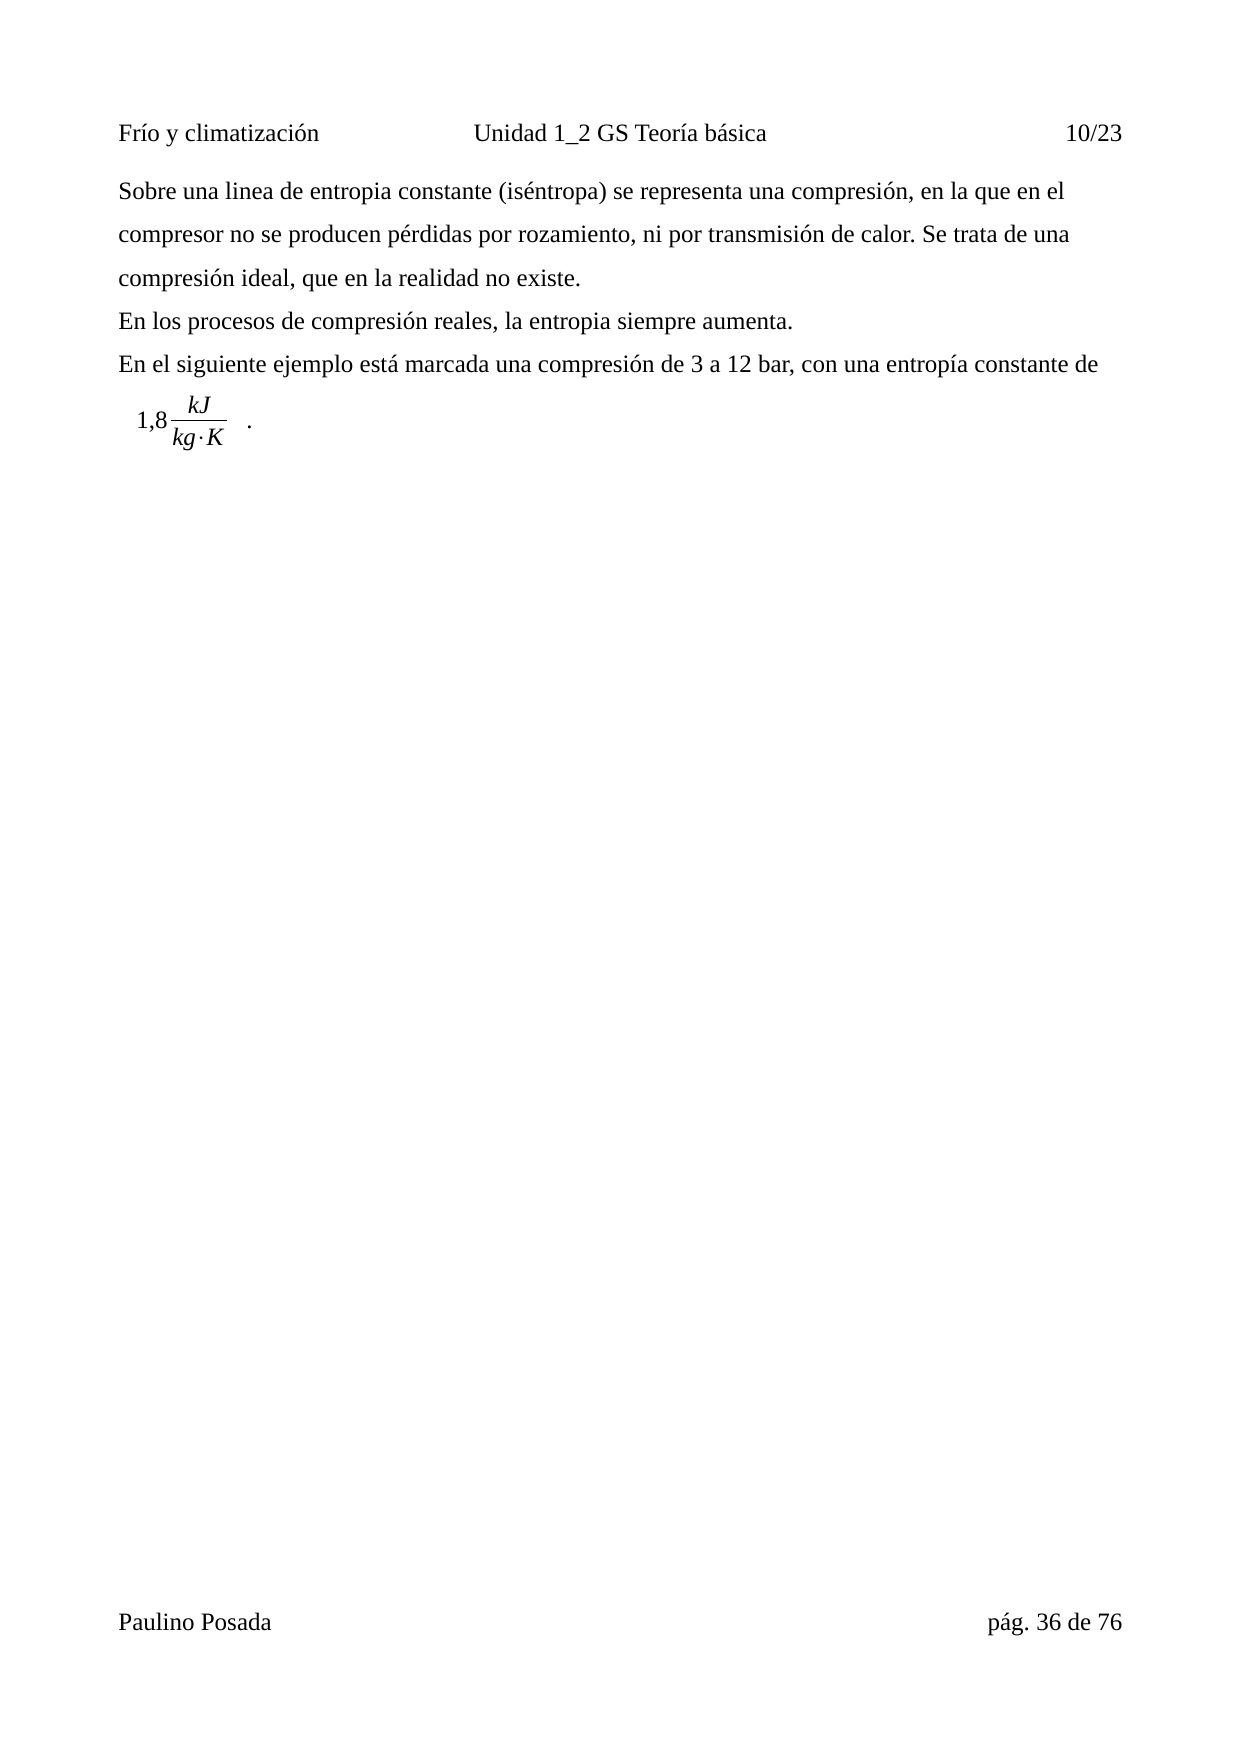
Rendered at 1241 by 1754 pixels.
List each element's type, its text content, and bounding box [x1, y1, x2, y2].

text Sobre una linea de entropia constante (iséntropa) se representa una compresión, en la que en el compresor no se producen pérdidas por rozamiento, ni por transmisión de calor. Se trata de una compresión ideal, que en la realidad no existe. [118, 176, 1122, 291]
text En el siguiente ejemplo está marcada una compresión de 3 a 12 bar, con una entropía constante de . [118, 349, 1122, 451]
text En los procesos de compresión reales, la entropia siempre aumenta. [118, 306, 1122, 334]
